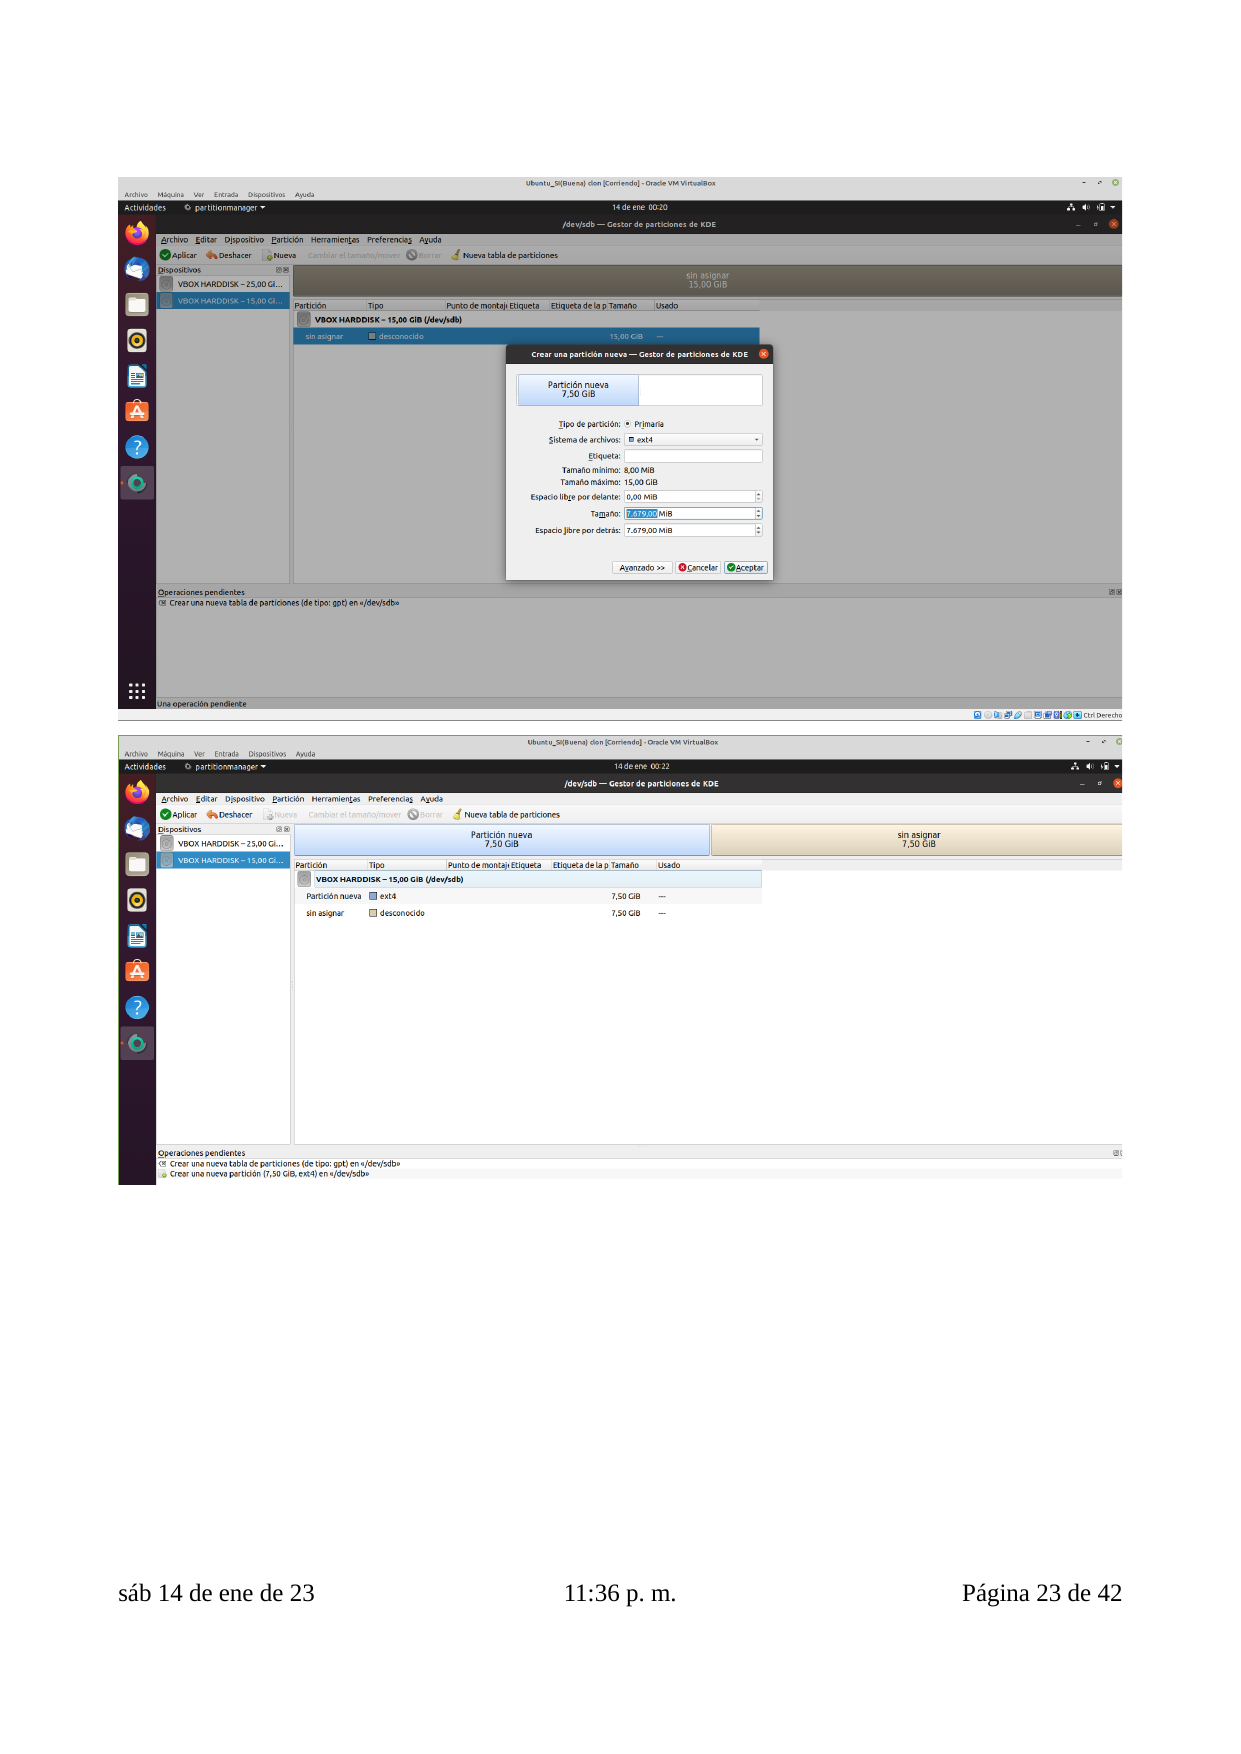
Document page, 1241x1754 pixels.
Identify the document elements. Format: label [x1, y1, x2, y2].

picture [118, 735, 1123, 1185]
picture [118, 177, 1123, 721]
